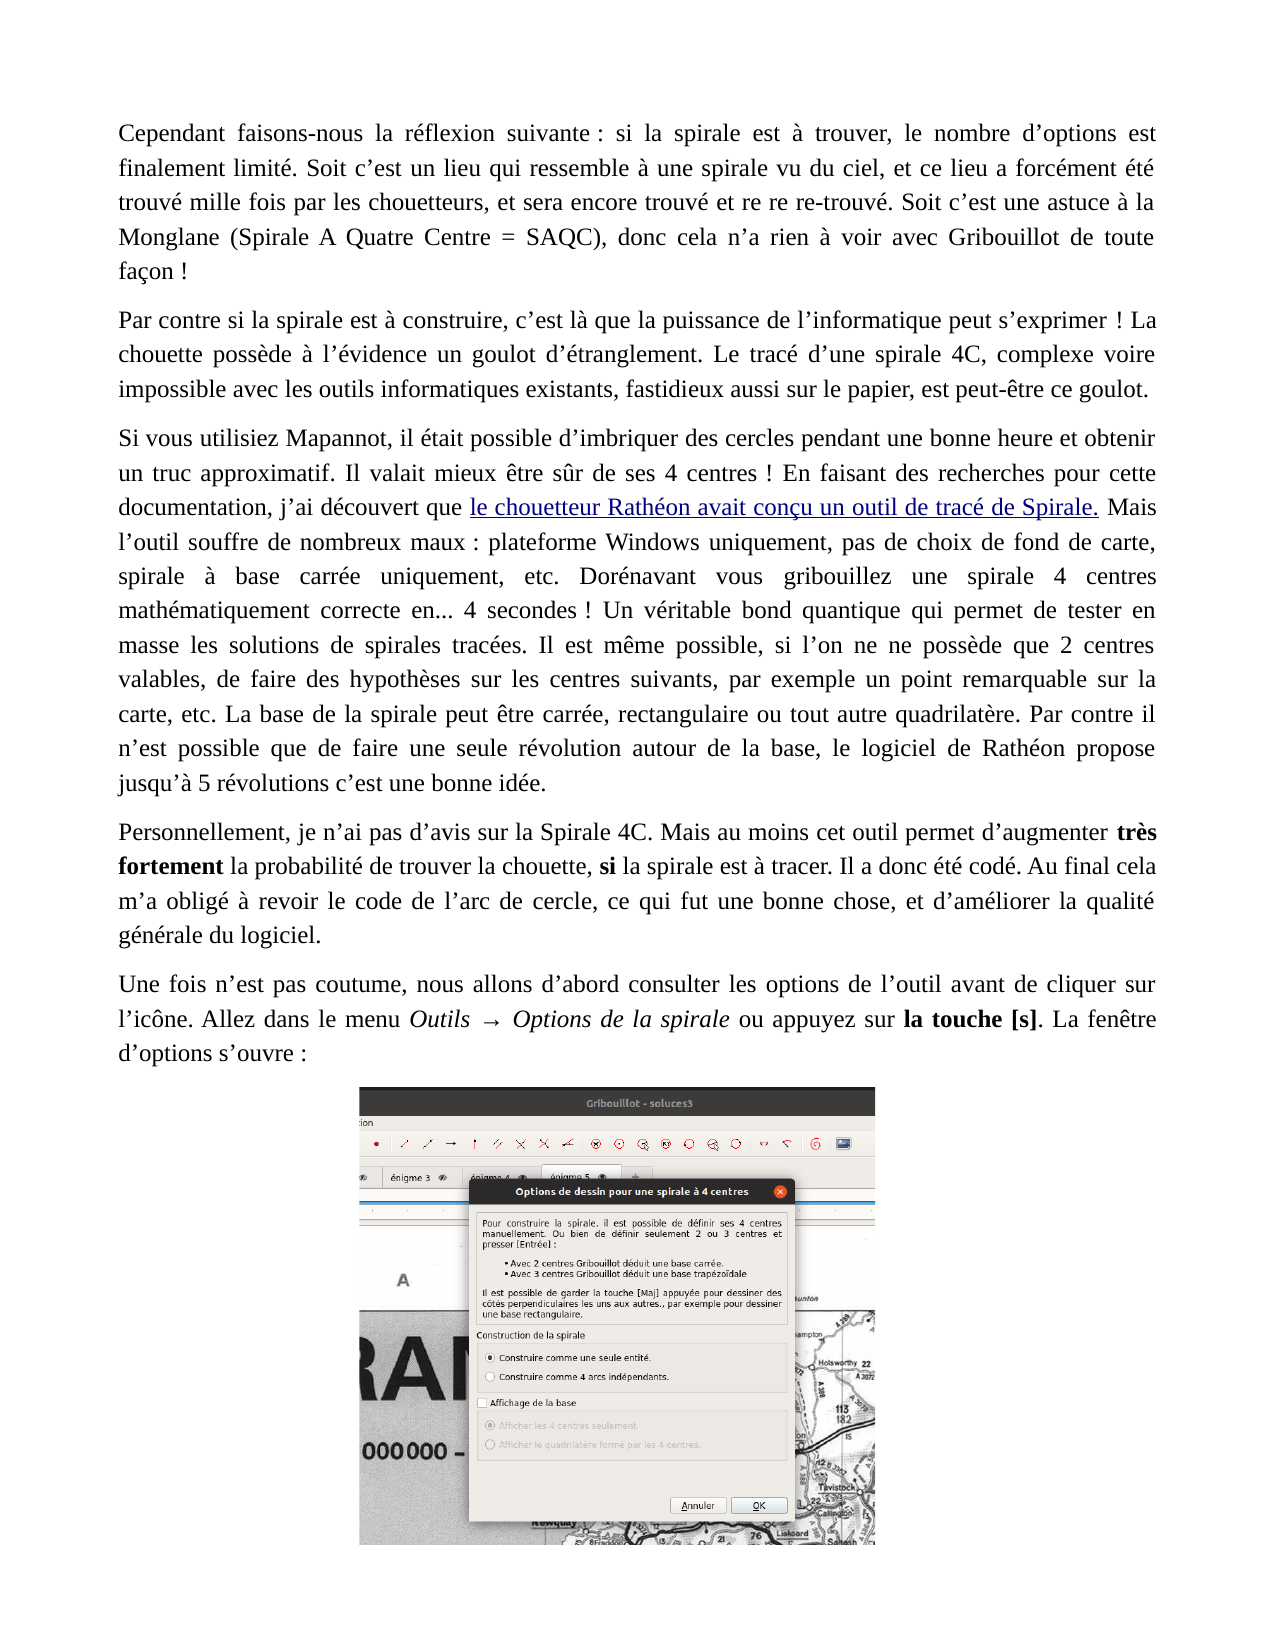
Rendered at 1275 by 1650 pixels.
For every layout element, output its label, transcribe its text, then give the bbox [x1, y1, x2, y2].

text Par contre si la spirale est à construire, c’est là que la puissance de l’informatique peut s’exprimer ! La chouette possède à l’évidence un goulot d’étranglement. Le tracé d’une spirale 4C, complexe voire impossible avec les outils informatiques existants, fastidieux aussi sur le papier, est peut-être ce goulot. [118, 305, 1157, 403]
picture [359, 1087, 876, 1545]
text Personnellement, je n’ai pas d’avis sur la Spirale 4C. Mais au moins cet outil permet d’augmenter très fortement la probabilité de trouver la chouette, si la spirale est à tracer. Il a donc été codé. Au final cela m’a obligé à revoir le code de l’arc de cercle, ce qui fut une bonne chose, et d’améliorer la qualité générale du logiciel. [118, 817, 1157, 949]
text Cependant faisons-nous la réflexion suivante : si la spirale est à trouver, le nombre d’options est finalement limité. Soit c’est un lieu qui ressemble à une spirale vu du ciel, et ce lieu a forcément été trouvé mille fois par les chouetteurs, et sera encore trouvé et re re re-trouvé. Soit c’est une astuce à la Monglane (Spirale A Quatre Centre = SAQC), donc cela n’a rien à voir avec Gribouillot de toute façon ! [118, 118, 1157, 285]
text Une fois n’est pas coutume, nous allons d’abord consulter les options de l’outil avant de cliquer sur l’icône. Allez dans le menu Outils → Options de la spirale ou appuyez sur la touche [s]. La fenêtre d’options s’ouvre : [118, 969, 1157, 1067]
text Si vous utilisiez Mapannot, il était possible d’imbriquer des cercles pendant une bonne heure et obtenir un truc approximatif. Il valait mieux être sûr de ses 4 centres ! En faisant des recherches pour cette documentation, j’ai découvert que le chouetteur Rathéon avait conçu un outil de tracé de Spirale. Mais l’outil souffre de nombreux maux : plateforme Windows uniquement, pas de choix de fond de carte, spirale à base carrée uniquement, etc. Dorénavant vous gribouillez une spirale 4 centres mathématiquement correcte en... 4 secondes ! Un véritable bond quantique qui permet de tester en masse les solutions de spirales tracées. Il est même possible, si l’on ne ne possède que 2 centres valables, de faire des hypothèses sur les centres suivants, par exemple un point remarquable sur la carte, etc. La base de la spirale peut être carrée, rectangulaire ou tout autre quadrilatère. Par contre il n’est possible que de faire une seule révolution autour de la base, le logiciel de Rathéon propose jusqu’à 5 révolutions c’est une bonne idée. [118, 423, 1157, 797]
